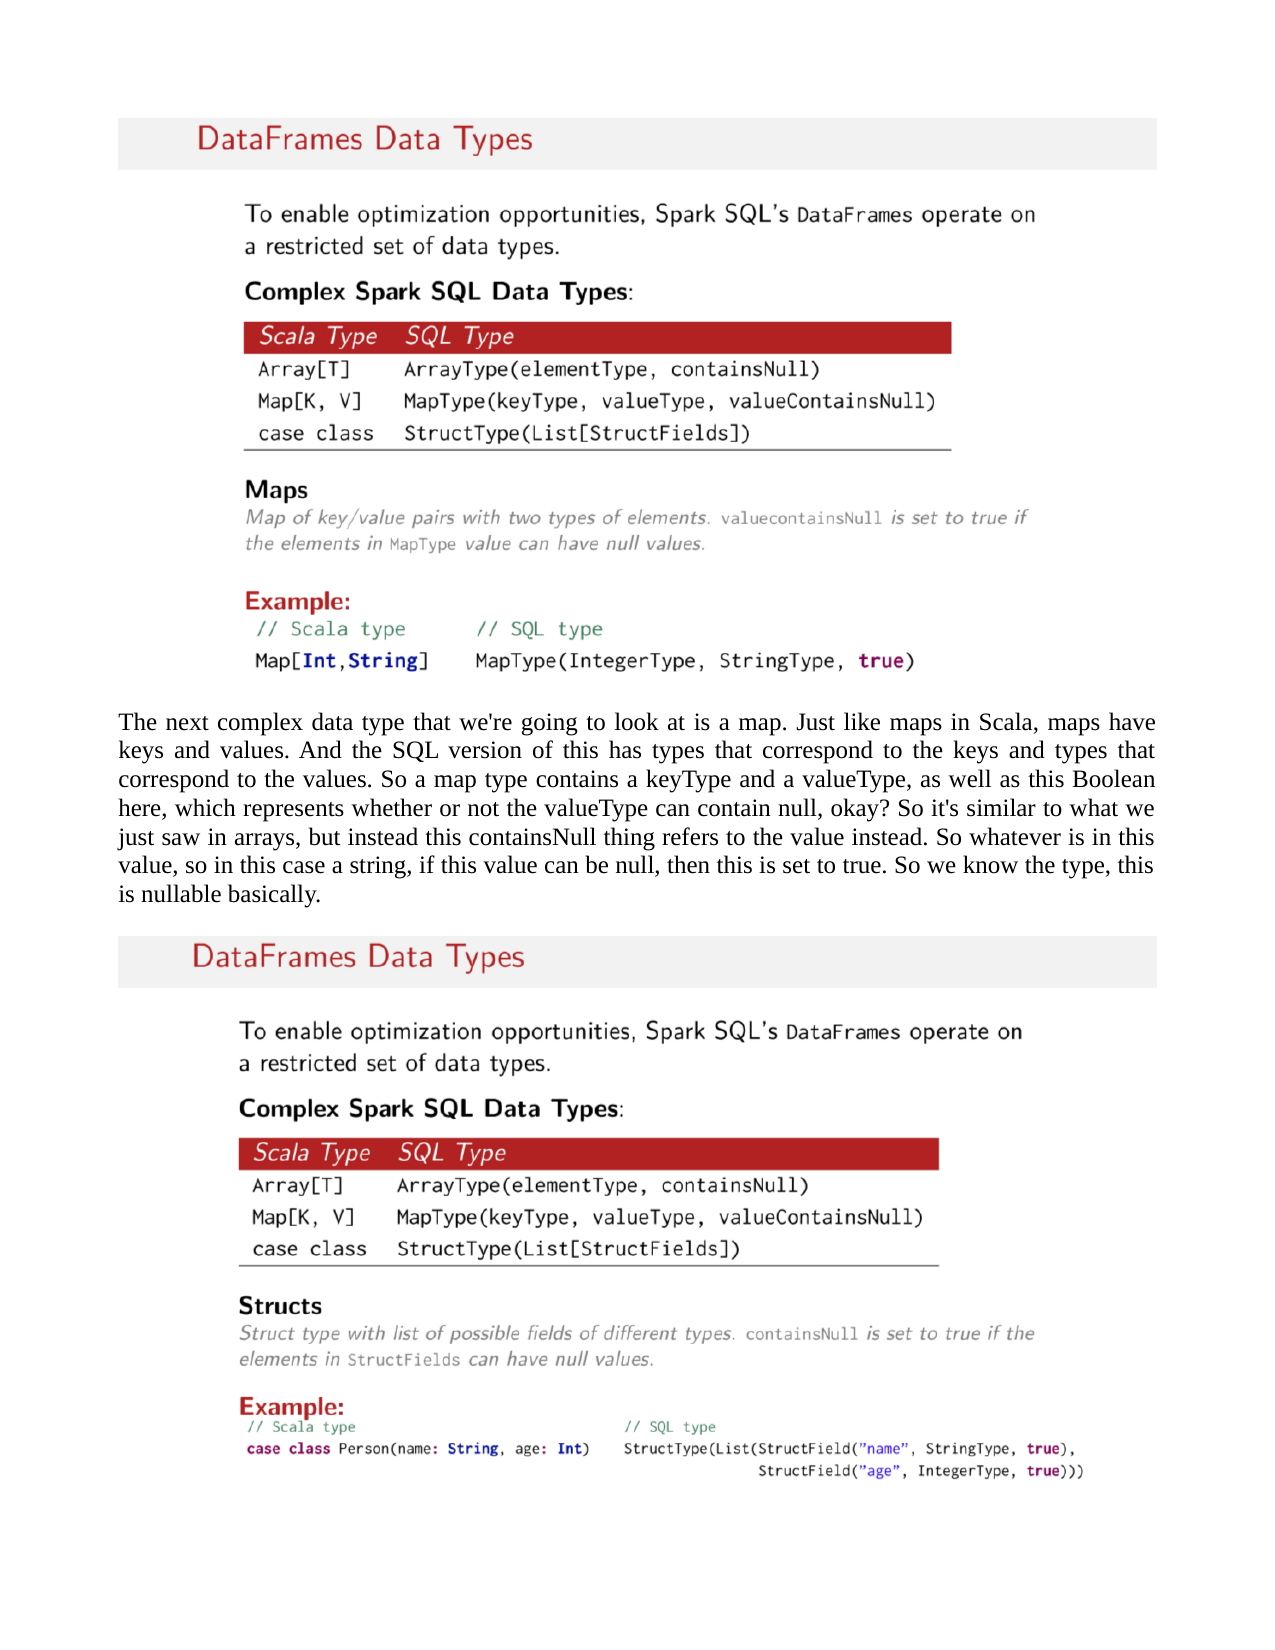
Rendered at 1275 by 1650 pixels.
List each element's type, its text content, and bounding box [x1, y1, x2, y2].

picture [118, 118, 1157, 678]
text The next complex data type that we're going to look at is a map. Just like maps in Scala, maps have keys and values. And the SQL version of this has types that correspond to the keys and types that correspond to the values. So a map type contains a keyType and a valueType, as well as this Boolean here, which represents whether or not the valueType can contain null, okay? So it's similar to what we just saw in arrays, but instead this containsNull thing refers to the value instead. So whatever is in this value, so in this case a string, if this value can be null, then this is set to true. So we know the type, this is nullable basically. [118, 707, 1157, 908]
picture [118, 936, 1157, 1485]
